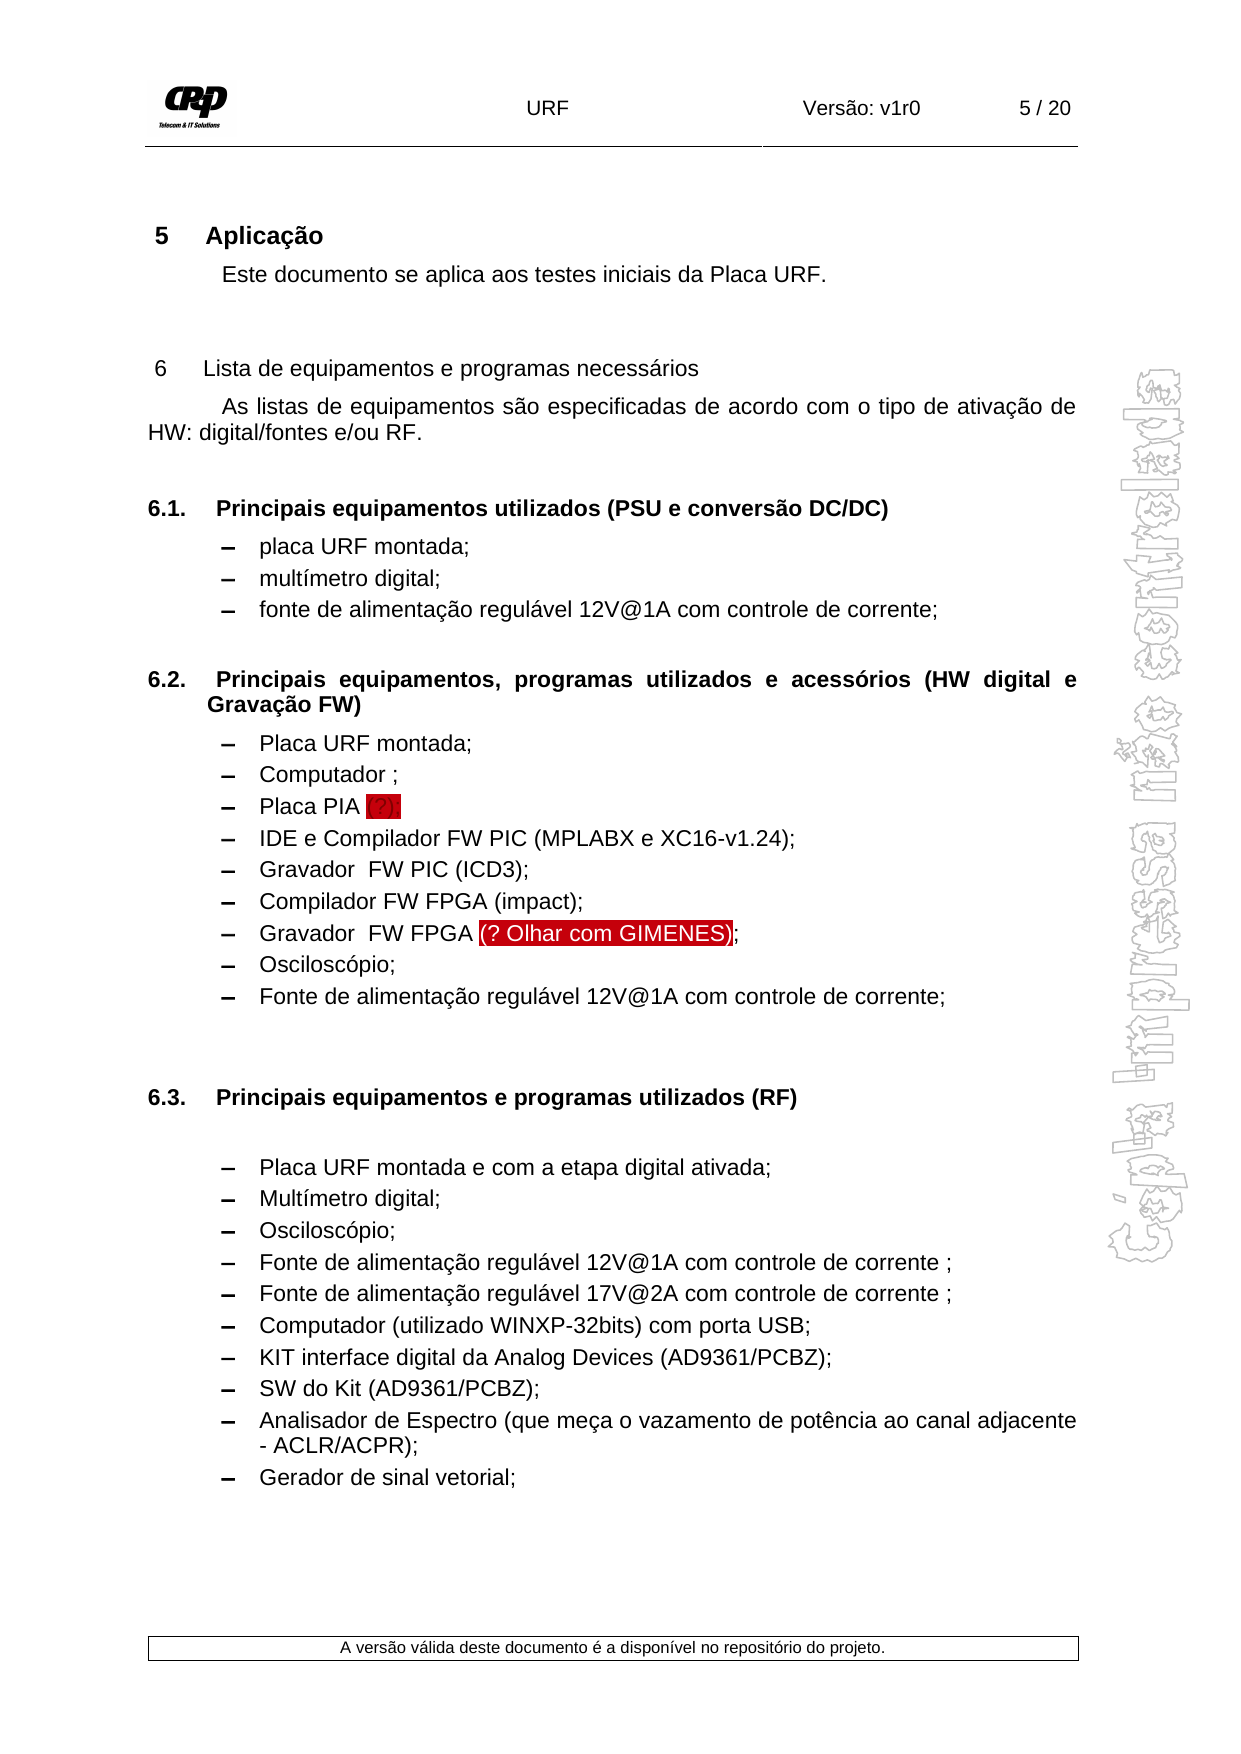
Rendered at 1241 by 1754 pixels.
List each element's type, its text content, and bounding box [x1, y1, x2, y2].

list Osciloscópio; [222, 952, 1078, 978]
list SW do Kit (AD9361/PCBZ); [222, 1376, 1078, 1402]
subtitle Principais equipamentos, programas utilizados e acessórios (HW digital e Gravação FW) [148, 667, 1078, 718]
list Computador ; [222, 762, 1078, 788]
list Placa URF montada e com a etapa digital ativada; [222, 1154, 1078, 1180]
list Osciloscópio; [222, 1217, 1078, 1243]
text As listas de equipamentos são especificadas de acordo com o tipo de ativação de HW: digital/fontes e/ou RF. [148, 394, 1078, 445]
list Fonte de alimentação regulável 12V@1A com controle de corrente; [222, 983, 1078, 1009]
subtitle Principais equipamentos e programas utilizados (RF) [148, 1085, 1078, 1110]
list Gravador FW PIC (ICD3); [222, 857, 1078, 883]
list Computador (utilizado WINXP-32bits) com porta USB; [222, 1312, 1078, 1338]
list Placa URF montada; [222, 730, 1078, 756]
list Multímetro digital; [222, 1186, 1078, 1212]
list Fonte de alimentação regulável 17V@2A com controle de corrente ; [222, 1281, 1078, 1307]
list placa URF montada; [222, 534, 1078, 559]
subtitle Aplicação [148, 222, 1078, 250]
list Compilador FW FPGA (impact); [222, 888, 1078, 914]
list Analisador de Espectro (que meça o vazamento de potência ao canal adjacente - ACLR/ACPR); [222, 1407, 1078, 1459]
picture [147, 80, 237, 137]
list Gravador FW FPGA (? Olhar com GIMENES); [222, 920, 1078, 946]
subtitle Principais equipamentos utilizados (PSU e conversão DC/DC) [148, 496, 1078, 521]
list IDE e Compilador FW PIC (MPLABX e XC16-v1.24); [222, 825, 1078, 851]
list Gerador de sinal vetorial; [222, 1465, 1078, 1490]
list fonte de alimentação regulável 12V@1A com controle de corrente; [222, 597, 1078, 623]
list multímetro digital; [222, 565, 1078, 591]
list KIT interface digital da Analog Devices (AD9361/PCBZ); [222, 1344, 1078, 1370]
list Fonte de alimentação regulável 12V@1A com controle de corrente ; [222, 1249, 1078, 1275]
list Placa PIA (?); [222, 793, 1078, 819]
